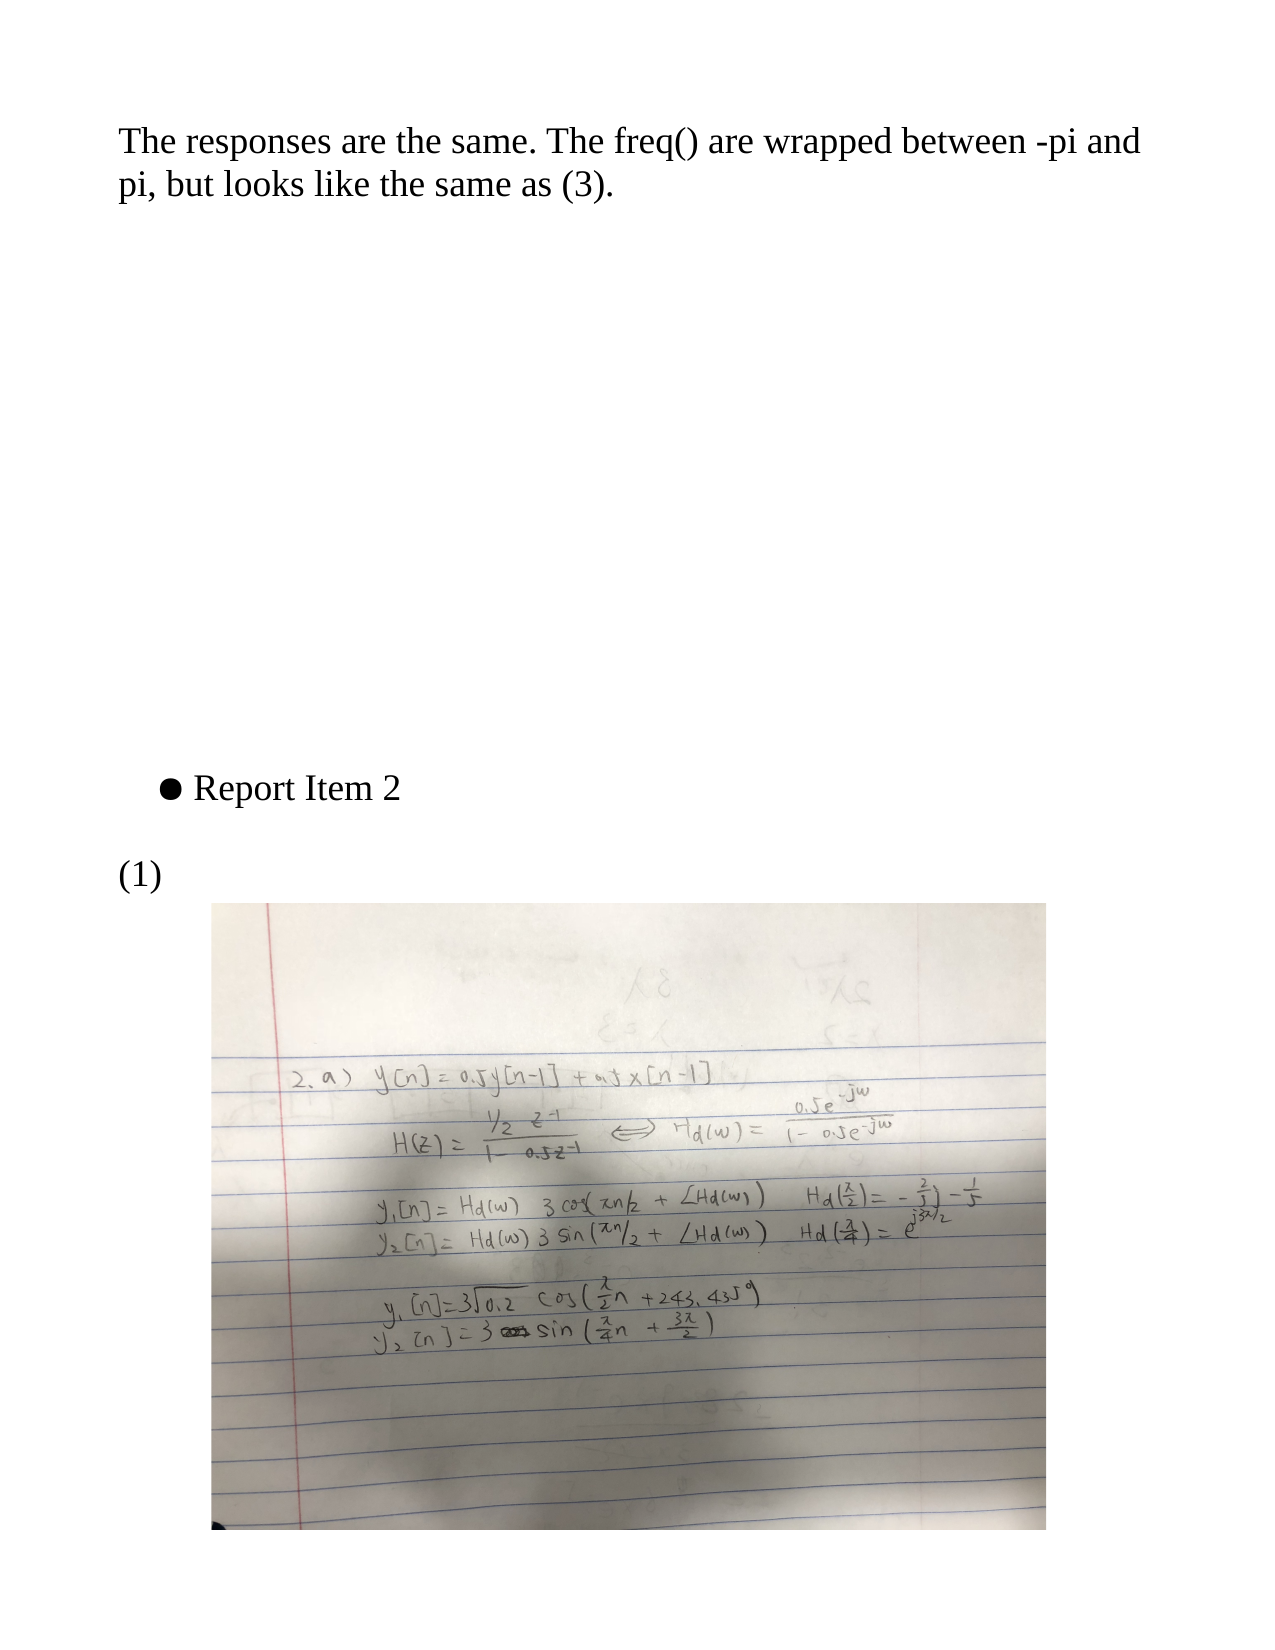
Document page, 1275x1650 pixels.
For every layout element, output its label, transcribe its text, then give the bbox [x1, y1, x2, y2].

text The responses are the same. The freq() are wrapped between -pi and pi, but looks like the same as (3). [118, 118, 1157, 204]
picture [211, 903, 1047, 1530]
text (1) [118, 851, 1157, 894]
list Report Item 2 [156, 765, 1157, 808]
